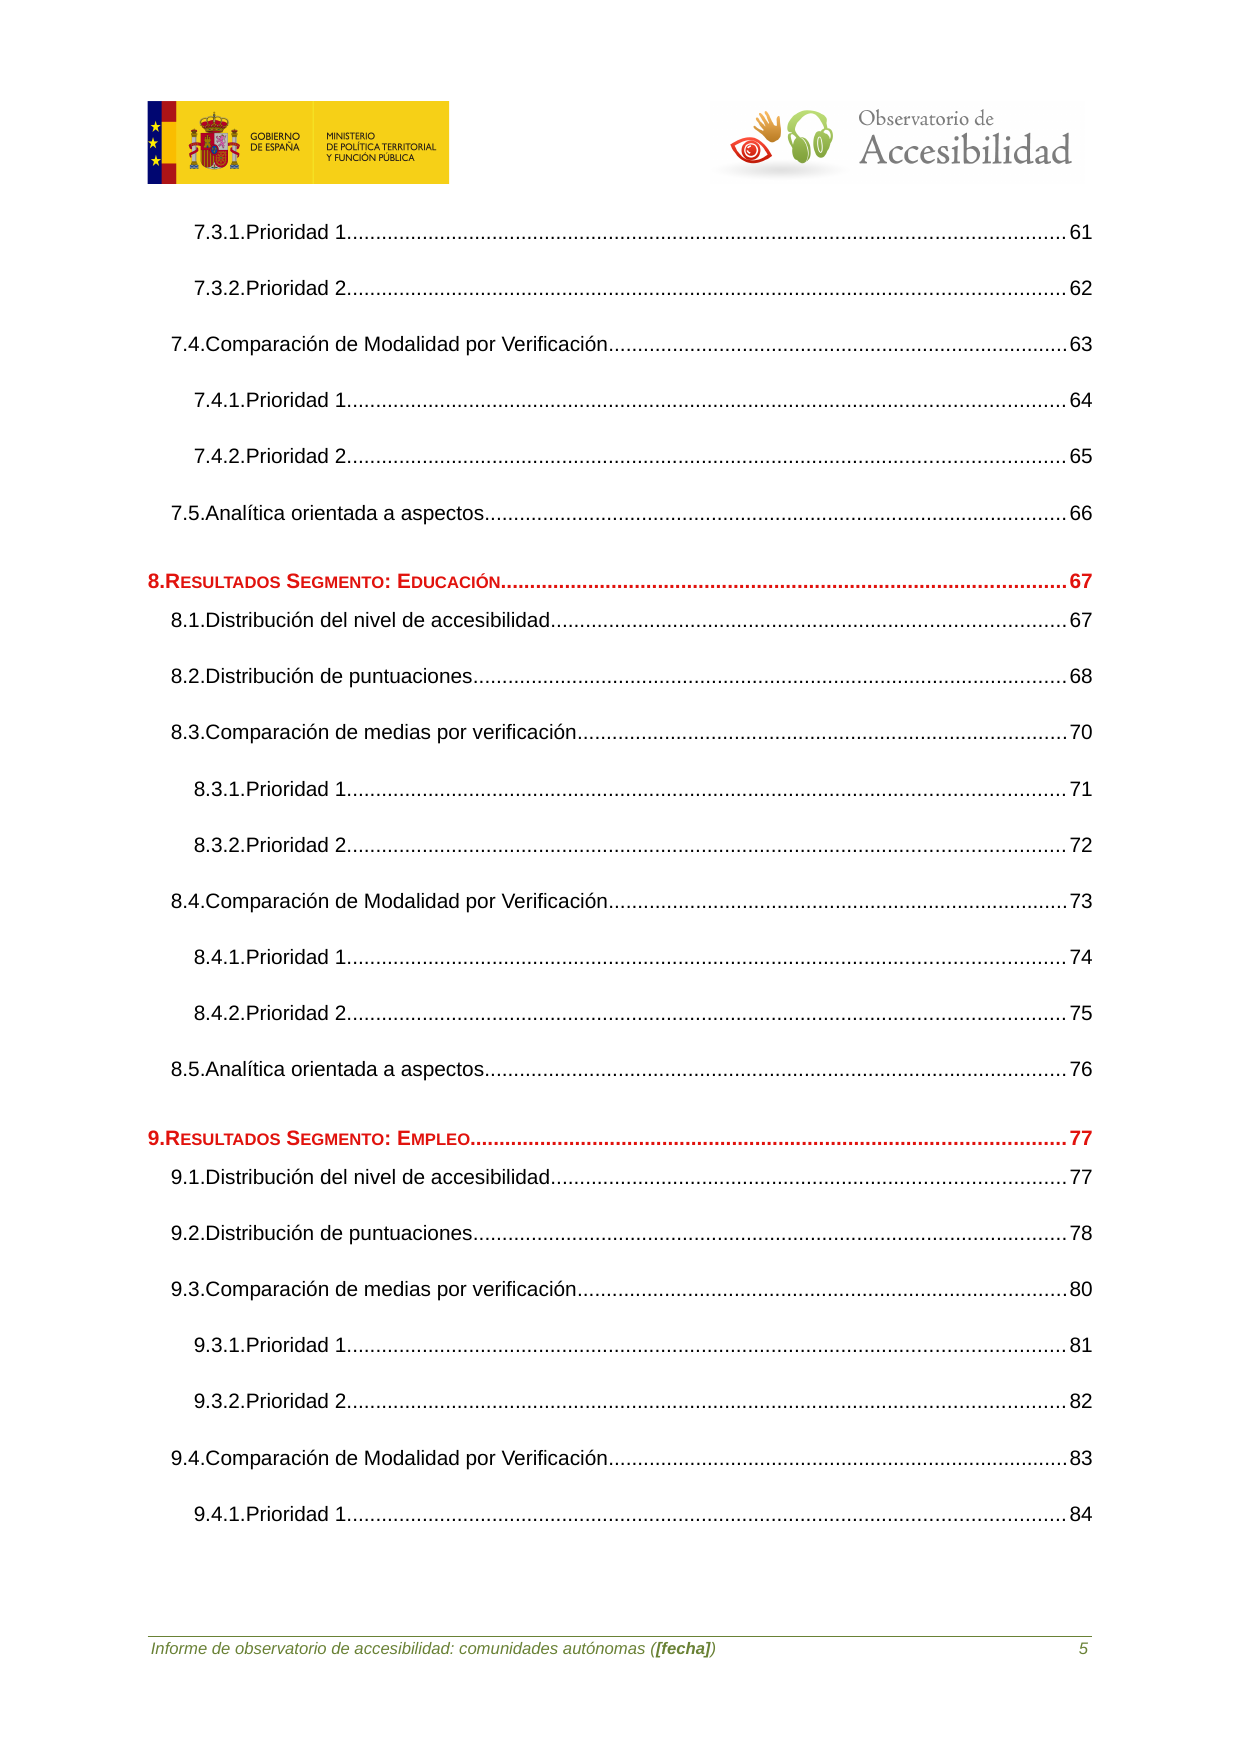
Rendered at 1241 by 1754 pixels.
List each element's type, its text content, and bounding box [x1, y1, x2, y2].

text 9.3.1.Prioridad 1 81 [193, 1333, 1092, 1357]
text 9.3.2.Prioridad 2 82 [193, 1389, 1092, 1413]
text 8.3.1.Prioridad 1 71 [193, 776, 1092, 800]
text 8.3.2.Prioridad 2 72 [193, 832, 1092, 856]
text 8.3.Comparación de medias por verificación 70 [171, 720, 1092, 744]
text 9.1.Distribución del nivel de accesibilidad 77 [171, 1164, 1092, 1188]
text 7.4.2.Prioridad 2 65 [193, 444, 1092, 468]
text 8.4.1.Prioridad 1 74 [193, 945, 1092, 969]
text 7.3.1.Prioridad 1 61 [193, 220, 1092, 244]
picture [710, 101, 1086, 184]
text 9.4.Comparación de Modalidad por Verificación 83 [171, 1445, 1092, 1469]
text 8.4.Comparación de Modalidad por Verificación 73 [171, 889, 1092, 913]
text 8.Resultados Segmento: Educación 67 [148, 569, 1092, 593]
text 7.3.2.Prioridad 2 62 [193, 276, 1092, 300]
text 9.4.1.Prioridad 1 84 [193, 1501, 1092, 1525]
text 7.4.1.Prioridad 1 64 [193, 388, 1092, 412]
text 8.4.2.Prioridad 2 75 [193, 1001, 1092, 1025]
text 8.2.Distribución de puntuaciones 68 [171, 664, 1092, 688]
text 8.1.Distribución del nivel de accesibilidad 67 [171, 608, 1092, 632]
text 8.5.Analítica orientada a aspectos 76 [171, 1057, 1092, 1081]
text 9.Resultados Segmento: Empleo 77 [148, 1126, 1092, 1150]
text 7.5.Analítica orientada a aspectos 66 [171, 500, 1092, 524]
picture [147, 101, 450, 184]
text 9.3.Comparación de medias por verificación 80 [171, 1277, 1092, 1301]
text 9.2.Distribución de puntuaciones 78 [171, 1221, 1092, 1245]
text 7.4.Comparación de Modalidad por Verificación 63 [171, 332, 1092, 356]
